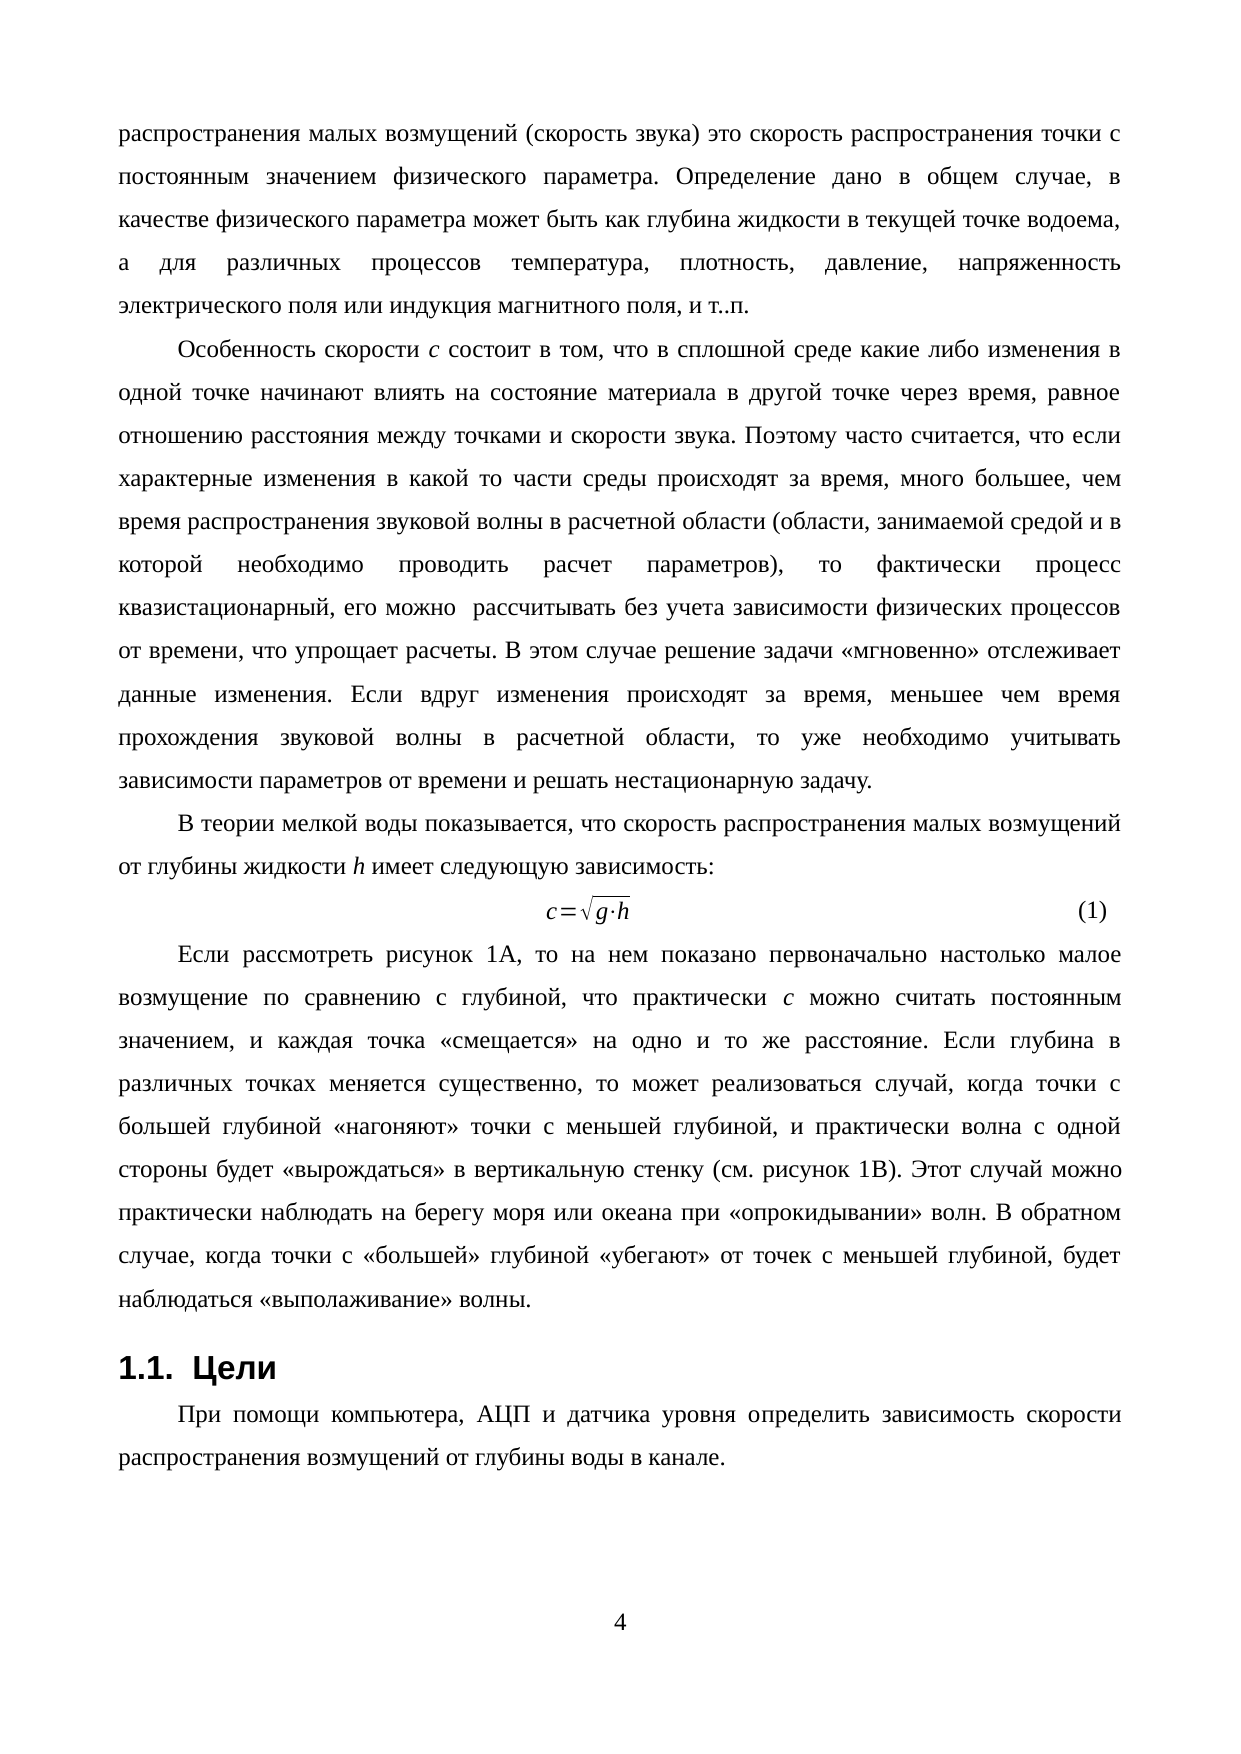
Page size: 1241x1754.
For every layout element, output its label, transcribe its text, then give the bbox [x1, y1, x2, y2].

text распространения малых возмущений (скорость звука) это скорость распространения точки с постоянным значением физического параметра. Определение дано в общем случае, в качестве физического параметра может быть как глубина жидкости в текущей точке водоема, а для различных процессов температура, плотность, давление, напряженность электрического поля или индукция магнитного поля, и т..п. [118, 118, 1122, 319]
text В теории мелкой воды показывается, что скорость распространения малых возмущений от глубины жидкости h имеет следующую зависимость: [118, 808, 1122, 880]
text (1) [118, 894, 1122, 924]
text При помощи компьютера, АЦП и датчика уровня определить зависимость скорости распространения возмущений от глубины воды в канале. [118, 1399, 1122, 1471]
subtitle Цели [118, 1348, 1122, 1386]
text Если рассмотреть рисунок 1A, то на нем показано первоначально настолько малое возмущение по сравнению с глубиной, что практически c можно считать постоянным значением, и каждая точка «смещается» на одно и то же расстояние. Если глубина в различных точках меняется существенно, то может реализоваться случай, когда точки с большей глубиной «нагоняют» точки с меньшей глубиной, и практически волна с одной стороны будет «вырождаться» в вертикальную стенку (см. рисунок 1B). Этот случай можно практически наблюдать на берегу моря или океана при «опрокидывании» волн. В обратном случае, когда точки с «большей» глубиной «убегают» от точек с меньшей глубиной, будет наблюдаться «выполаживание» волны. [118, 939, 1122, 1312]
text Особенность скорости c состоит в том, что в сплошной среде какие либо изменения в одной точке начинают влиять на состояние материала в другой точке через время, равное отношению расстояния между точками и скорости звука. Поэтому часто считается, что если характерные изменения в какой то части среды происходят за время, много большее, чем время распространения звуковой волны в расчетной области (области, занимаемой средой и в которой необходимо проводить расчет параметров), то фактически процесс квазистационарный, его можно рассчитывать без учета зависимости физических процессов от времени, что упрощает расчеты. В этом случае решение задачи «мгновенно» отслеживает данные изменения. Если вдруг изменения происходят за время, меньшее чем время прохождения звуковой волны в расчетной области, то уже необходимо учитывать зависимости параметров от времени и решать нестационарную задачу. [118, 334, 1122, 794]
